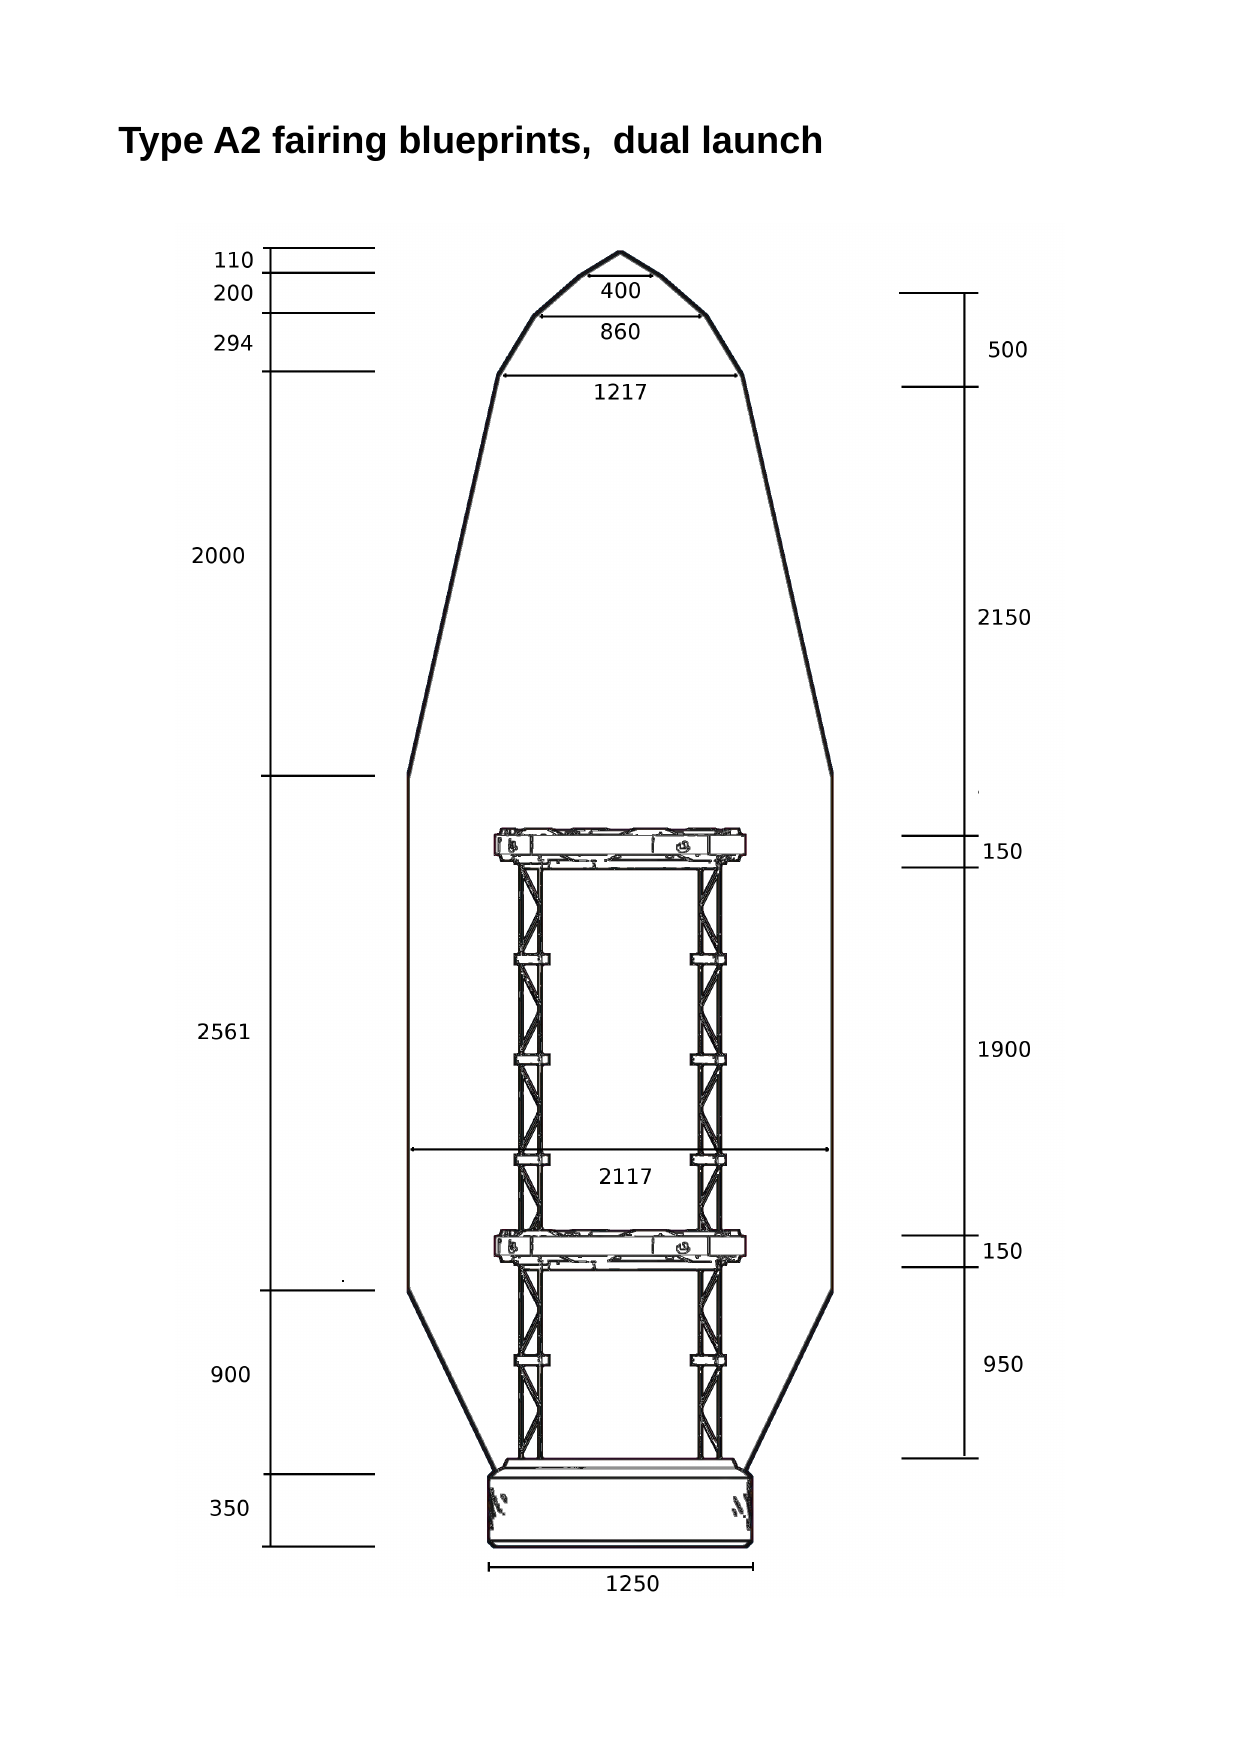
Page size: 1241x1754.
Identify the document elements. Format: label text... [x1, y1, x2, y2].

picture [174, 1160, 1066, 1598]
subtitle Type A2 fairing blueprints, dual launch [118, 118, 1122, 162]
